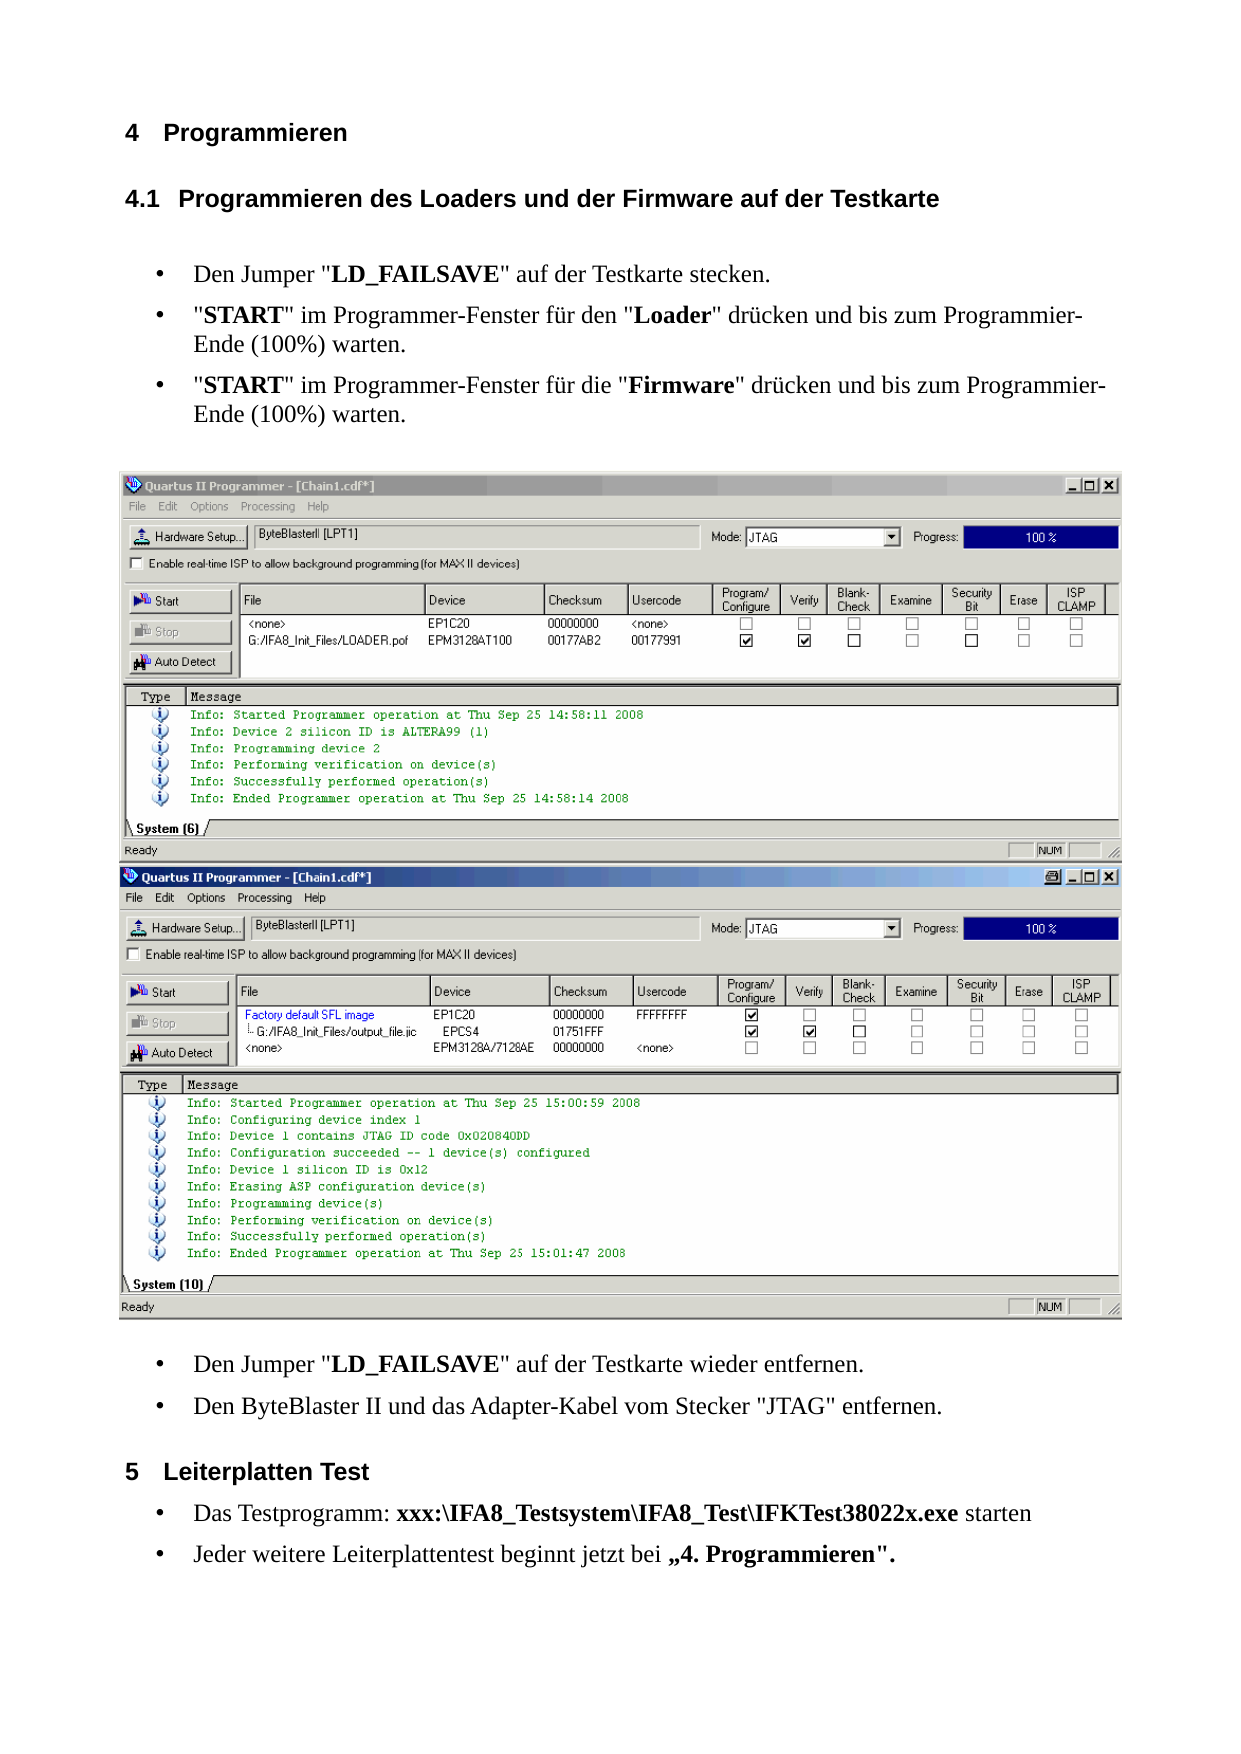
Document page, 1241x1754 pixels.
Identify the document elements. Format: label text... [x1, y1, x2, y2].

list Den ByteBlaster II und das Adapter-Kabel vom Stecker "JTAG" entfernen. [156, 1391, 1122, 1419]
list "START" im Programmer-Fenster für die "Firmware" drücken und bis zum Programmier-Ende (100%) warten. [156, 370, 1122, 428]
list Den Jumper "LD_FAILSAVE" auf der Testkarte wieder entfernen. [156, 1349, 1122, 1378]
picture [118, 469, 1123, 1321]
subtitle Programmieren [118, 118, 1122, 147]
list Den Jumper "LD_FAILSAVE" auf der Testkarte stecken. [156, 259, 1122, 288]
list "START" im Programmer-Fenster für den "Loader" drücken und bis zum Programmier-Ende (100%) warten. [156, 300, 1122, 358]
list Das Testprogramm: xxx:\IFA8_Testsystem\IFA8_Test\IFKTest38022x.exe starten [156, 1498, 1122, 1527]
subtitle Programmieren des Loaders und der Firmware auf der Testkarte [118, 184, 1122, 213]
subtitle Leiterplatten Test [118, 1457, 1122, 1486]
list Jeder weitere Leiterplattentest beginnt jetzt bei „4. Programmieren". [156, 1539, 1122, 1568]
